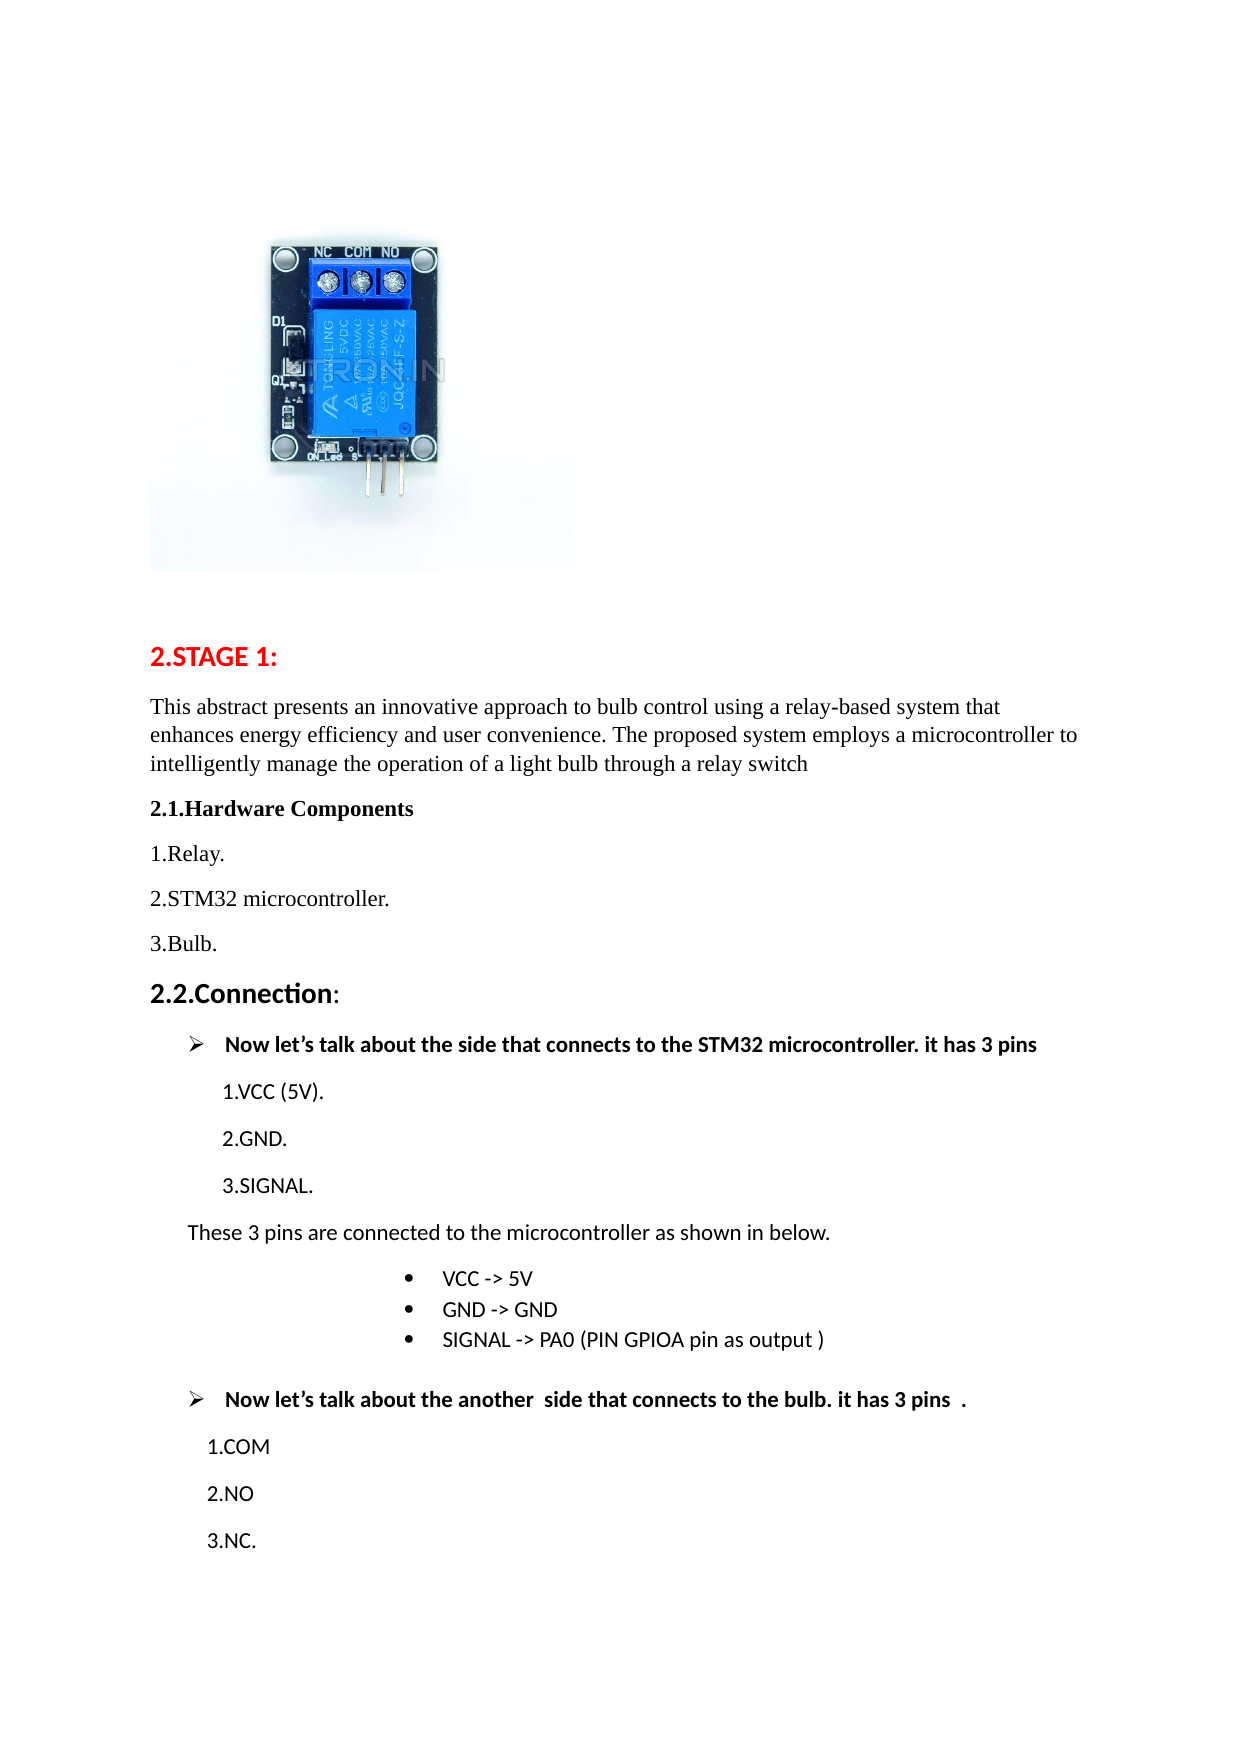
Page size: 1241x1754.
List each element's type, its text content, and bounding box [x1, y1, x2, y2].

list Now let’s talk about the side that connects to the STM32 microcontroller. it has 3 pins [187, 1030, 1090, 1058]
text These 3 pins are connected to the microcontroller as shown in below. [187, 1218, 1090, 1246]
list GND -> GND [405, 1295, 1090, 1323]
text 2.STM32 microcontroller. [150, 885, 1090, 911]
text This abstract presents an innovative approach to bulb control using a relay-based system that enhances energy efficiency and user convenience. The proposed system employs a microcontroller to intelligently manage the operation of a light bulb through a relay switch [150, 693, 1090, 776]
list Now let’s talk about the another side that connects to the bulb. it has 3 pins . [187, 1385, 1090, 1413]
list VCC -> 5V [405, 1264, 1090, 1293]
list SIGNAL -> PA0 (PIN GPIOA pin as output ) [405, 1325, 1090, 1353]
text 1.Relay. [150, 840, 1090, 866]
text 1.COM [150, 1432, 1090, 1460]
text 2.GND. [150, 1124, 1090, 1152]
text 2.1.Hardware Components [150, 795, 1090, 821]
text 3.SIGNAL. [150, 1171, 1090, 1199]
text 2.2.Connection: [150, 975, 1090, 1011]
text 2.STAGE 1: [150, 638, 1090, 673]
text 2.NO [150, 1479, 1090, 1507]
picture [150, 150, 572, 572]
text 1.VCC (5V). [150, 1077, 1090, 1105]
text 3.NC. [150, 1526, 1090, 1554]
text 3.Bulb. [150, 930, 1090, 956]
